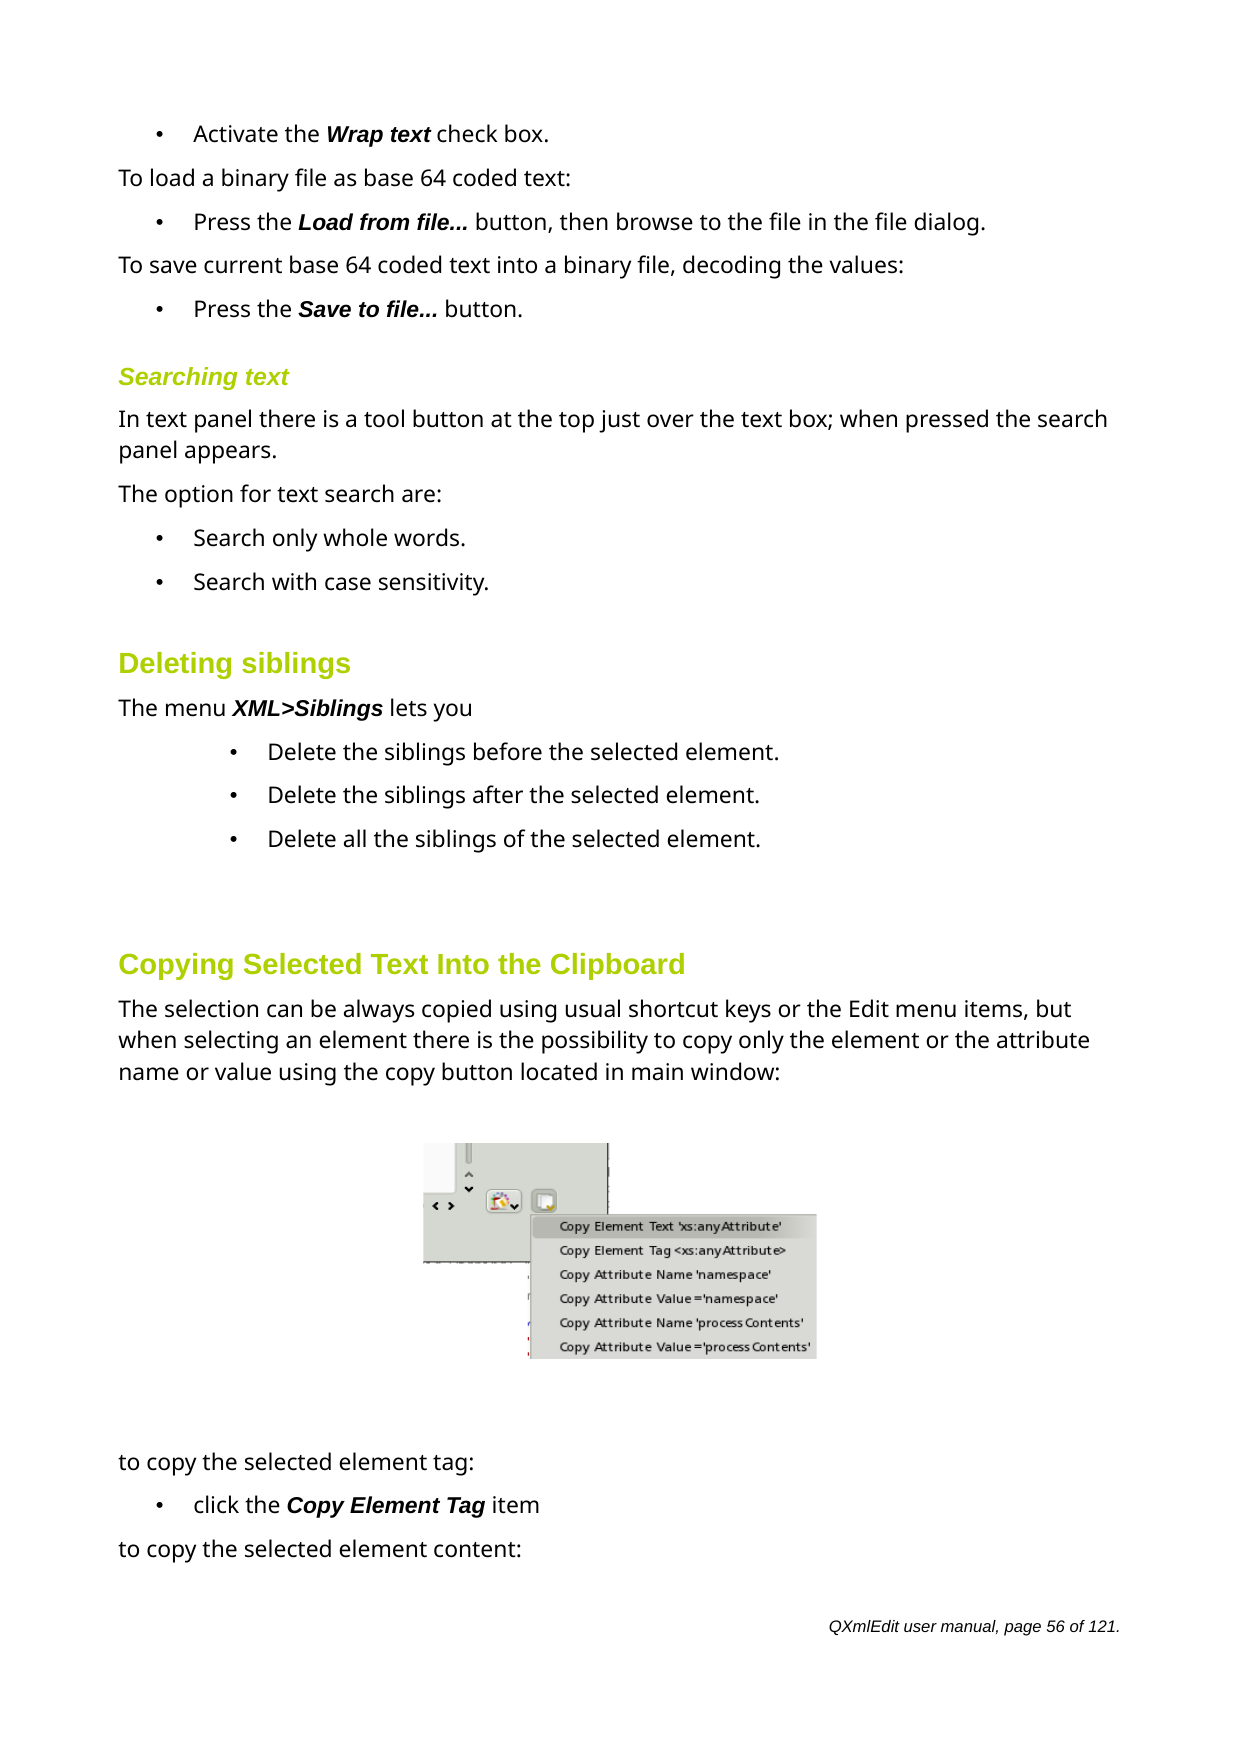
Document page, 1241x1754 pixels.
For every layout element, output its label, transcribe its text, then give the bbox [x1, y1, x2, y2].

list Search only whole words. [156, 522, 1122, 553]
text The option for text search are: [118, 478, 1122, 509]
list Press the Save to file... button. [156, 293, 1122, 324]
list Delete all the siblings of the selected element. [229, 823, 1122, 854]
text To save current base 64 coded text into a binary file, decoding the values: [118, 249, 1122, 281]
text to copy the selected element content: [118, 1533, 1122, 1564]
text The menu XML>Siblings lets you [118, 692, 1122, 723]
text The selection can be always copied using usual shortcut keys or the Edit menu items, but when selecting an element there is the possibility to copy only the element or the attribute name or value using the copy button located in main window: [118, 993, 1122, 1087]
list Delete the siblings after the selected element. [229, 779, 1122, 811]
subtitle Deleting siblings [118, 646, 1122, 679]
list Activate the Wrap text check box. [156, 118, 1122, 149]
subtitle Copying Selected Text Into the Clipboard [118, 947, 1122, 981]
text To load a binary file as base 64 coded text: [118, 162, 1122, 193]
text In text panel there is a tool button at the top just over the text box; when pressed the search panel appears. [118, 403, 1122, 465]
list Press the Load from file... button, then browse to the file in the file dialog. [156, 206, 1122, 237]
picture [423, 1143, 817, 1359]
list click the Copy Element Tag item [156, 1489, 1122, 1521]
subtitle Searching text [118, 362, 1122, 390]
list Delete the siblings before the selected element. [229, 736, 1122, 767]
list Search with case sensitivity. [156, 565, 1122, 597]
text to copy the selected element tag: [118, 1446, 1122, 1477]
